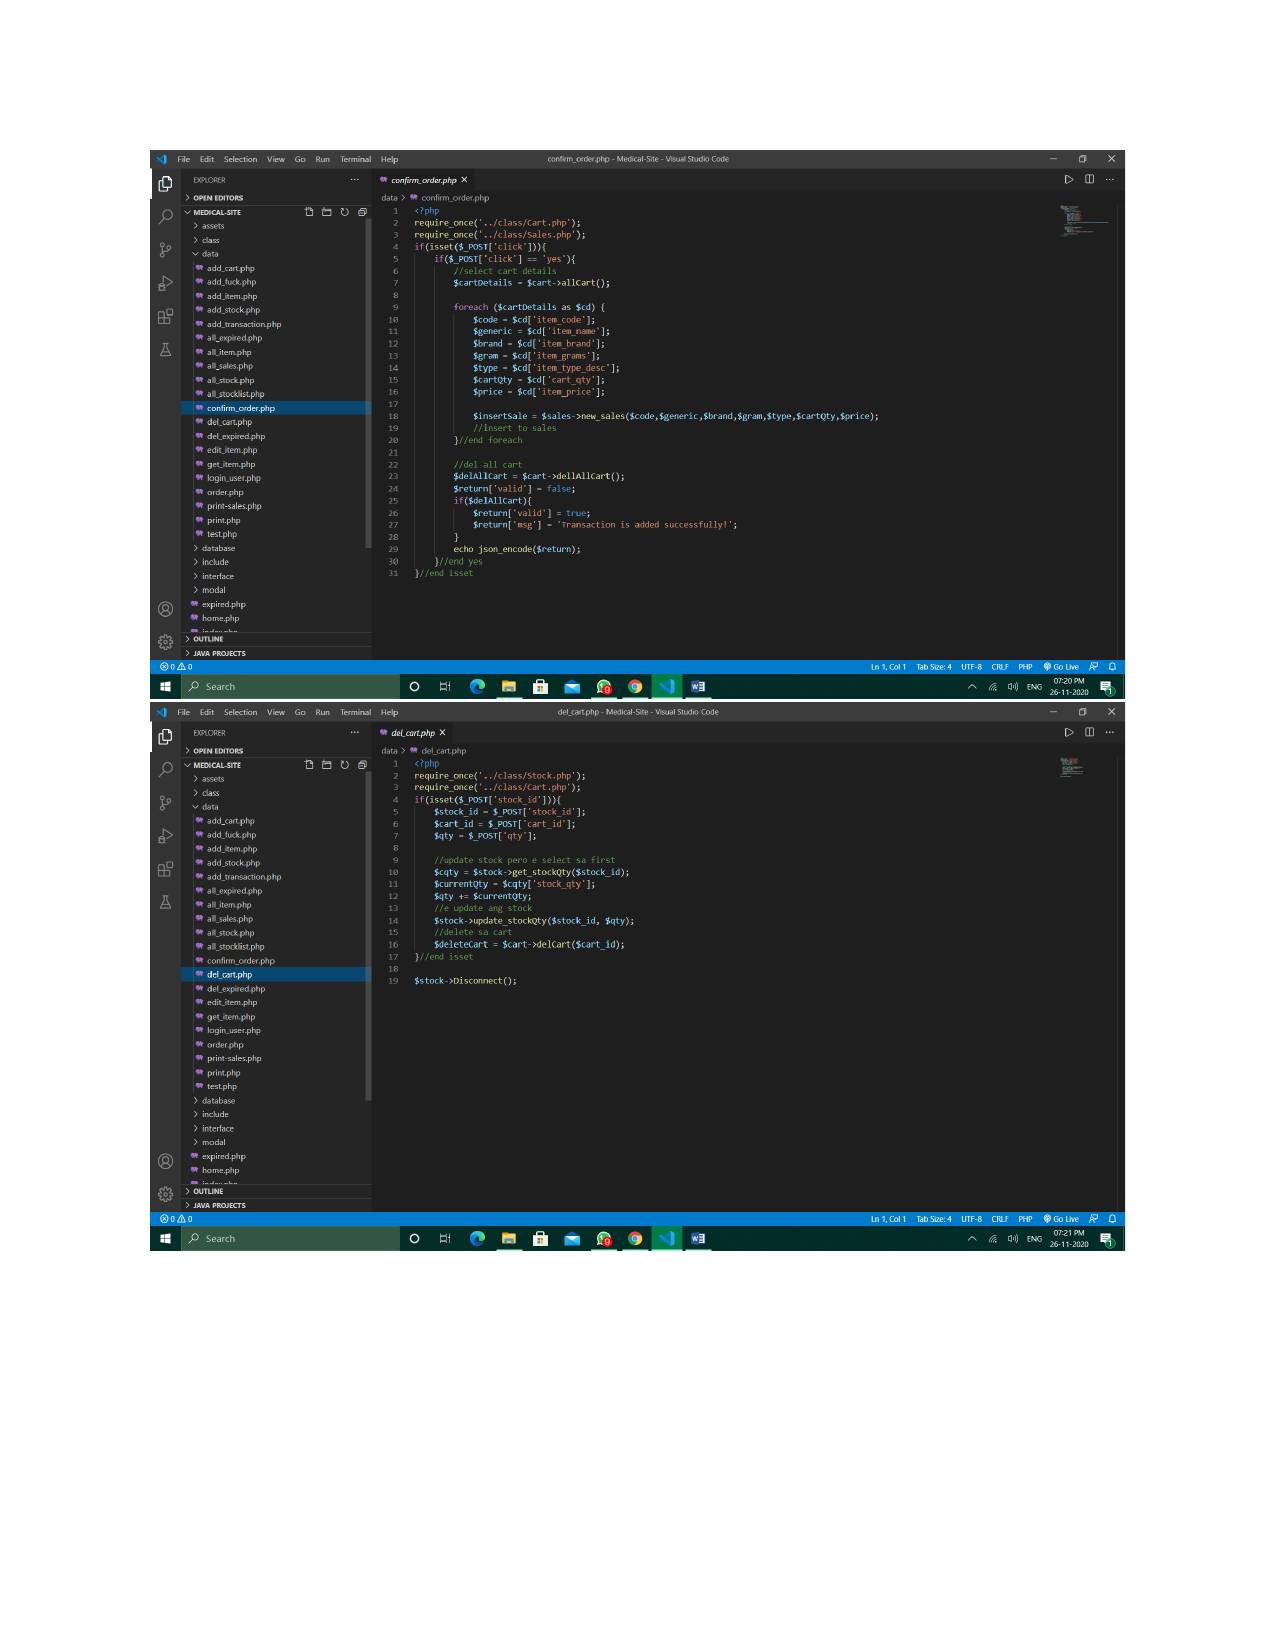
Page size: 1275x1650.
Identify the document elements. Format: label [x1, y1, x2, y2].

picture [150, 150, 1125, 699]
picture [150, 702, 1125, 1251]
